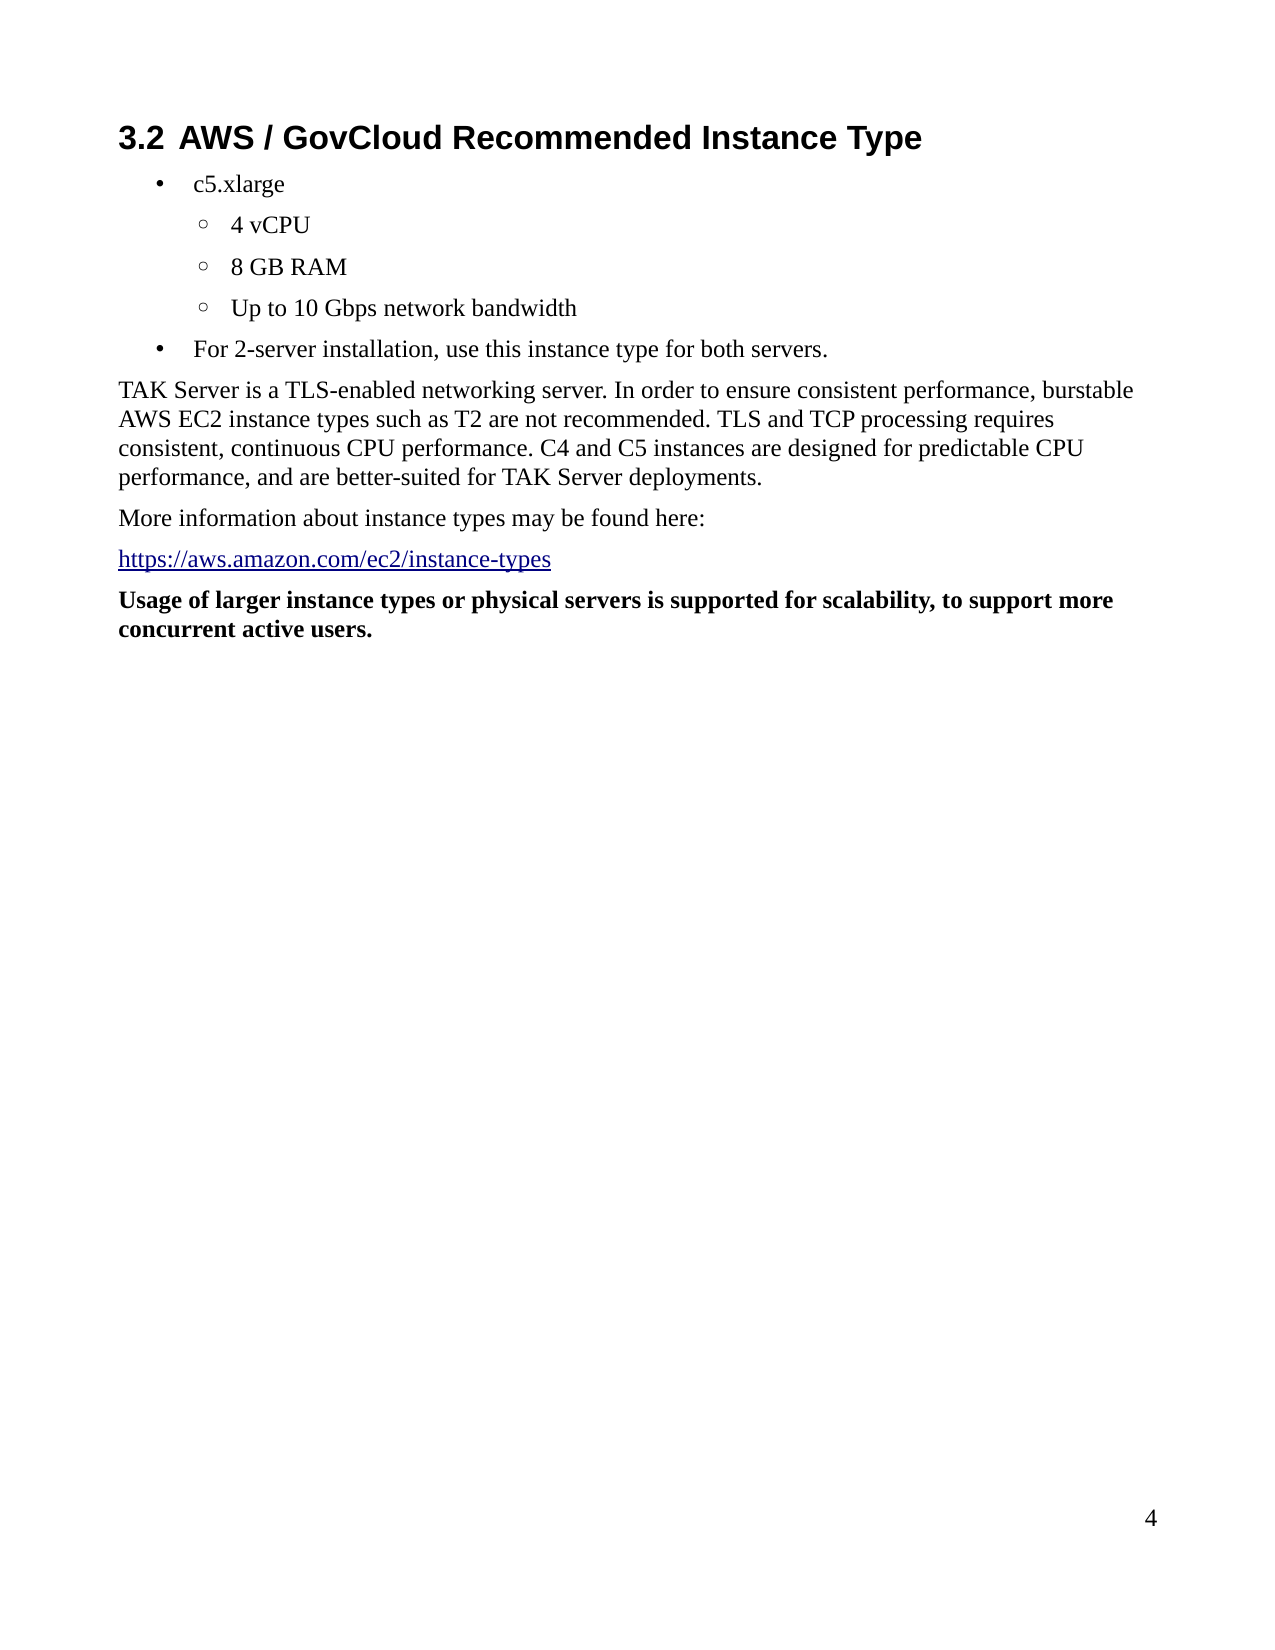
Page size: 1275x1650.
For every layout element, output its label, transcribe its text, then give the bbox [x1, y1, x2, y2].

list 4 vCPU [193, 211, 1157, 239]
list c5.xlarge [156, 169, 1157, 198]
text https://aws.amazon.com/ec2/instance-types [118, 544, 1157, 573]
text TAK Server is a TLS-enabled networking server. In order to ensure consistent performance, burstable AWS EC2 instance types such as T2 are not recommended. TLS and TCP processing requires consistent, continuous CPU performance. C4 and C5 instances are designed for predictable CPU performance, and are better-suited for TAK Server deployments. [118, 376, 1157, 491]
list 8 GB RAM [193, 252, 1157, 281]
list For 2-server installation, use this instance type for both servers. [156, 334, 1157, 363]
subtitle AWS / GovCloud Recommended Instance Type [118, 118, 1157, 157]
text More information about instance types may be found here: [118, 503, 1157, 532]
list Up to 10 Gbps network bandwidth [193, 293, 1157, 322]
text Usage of larger instance types or physical servers is supported for scalability, to support more concurrent active users. [118, 586, 1157, 643]
